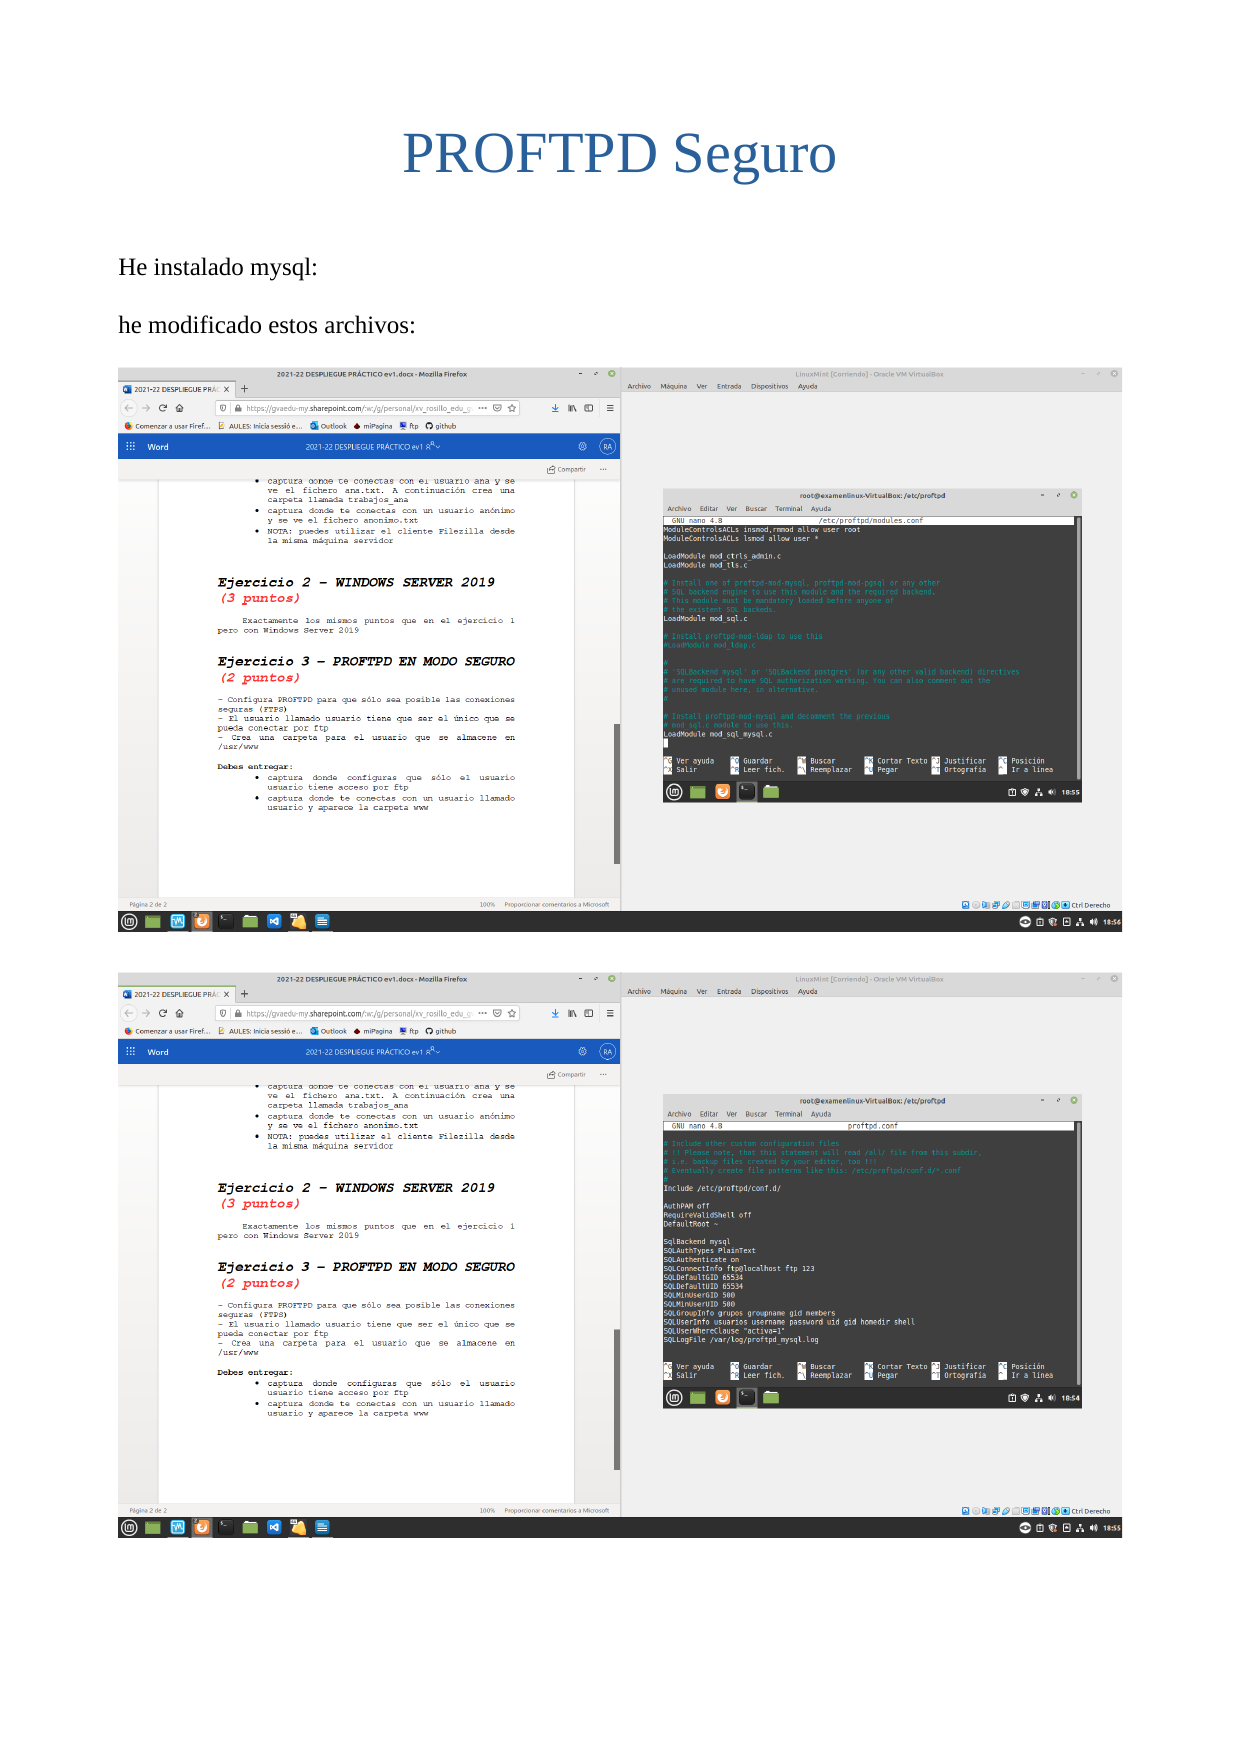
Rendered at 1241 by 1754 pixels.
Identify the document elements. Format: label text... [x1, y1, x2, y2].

text He instalado mysql: [118, 252, 1122, 281]
picture [118, 367, 1123, 932]
text PROFTPD Seguro [118, 118, 1122, 185]
text he modificado estos archivos: [118, 310, 1122, 338]
picture [118, 972, 1123, 1538]
